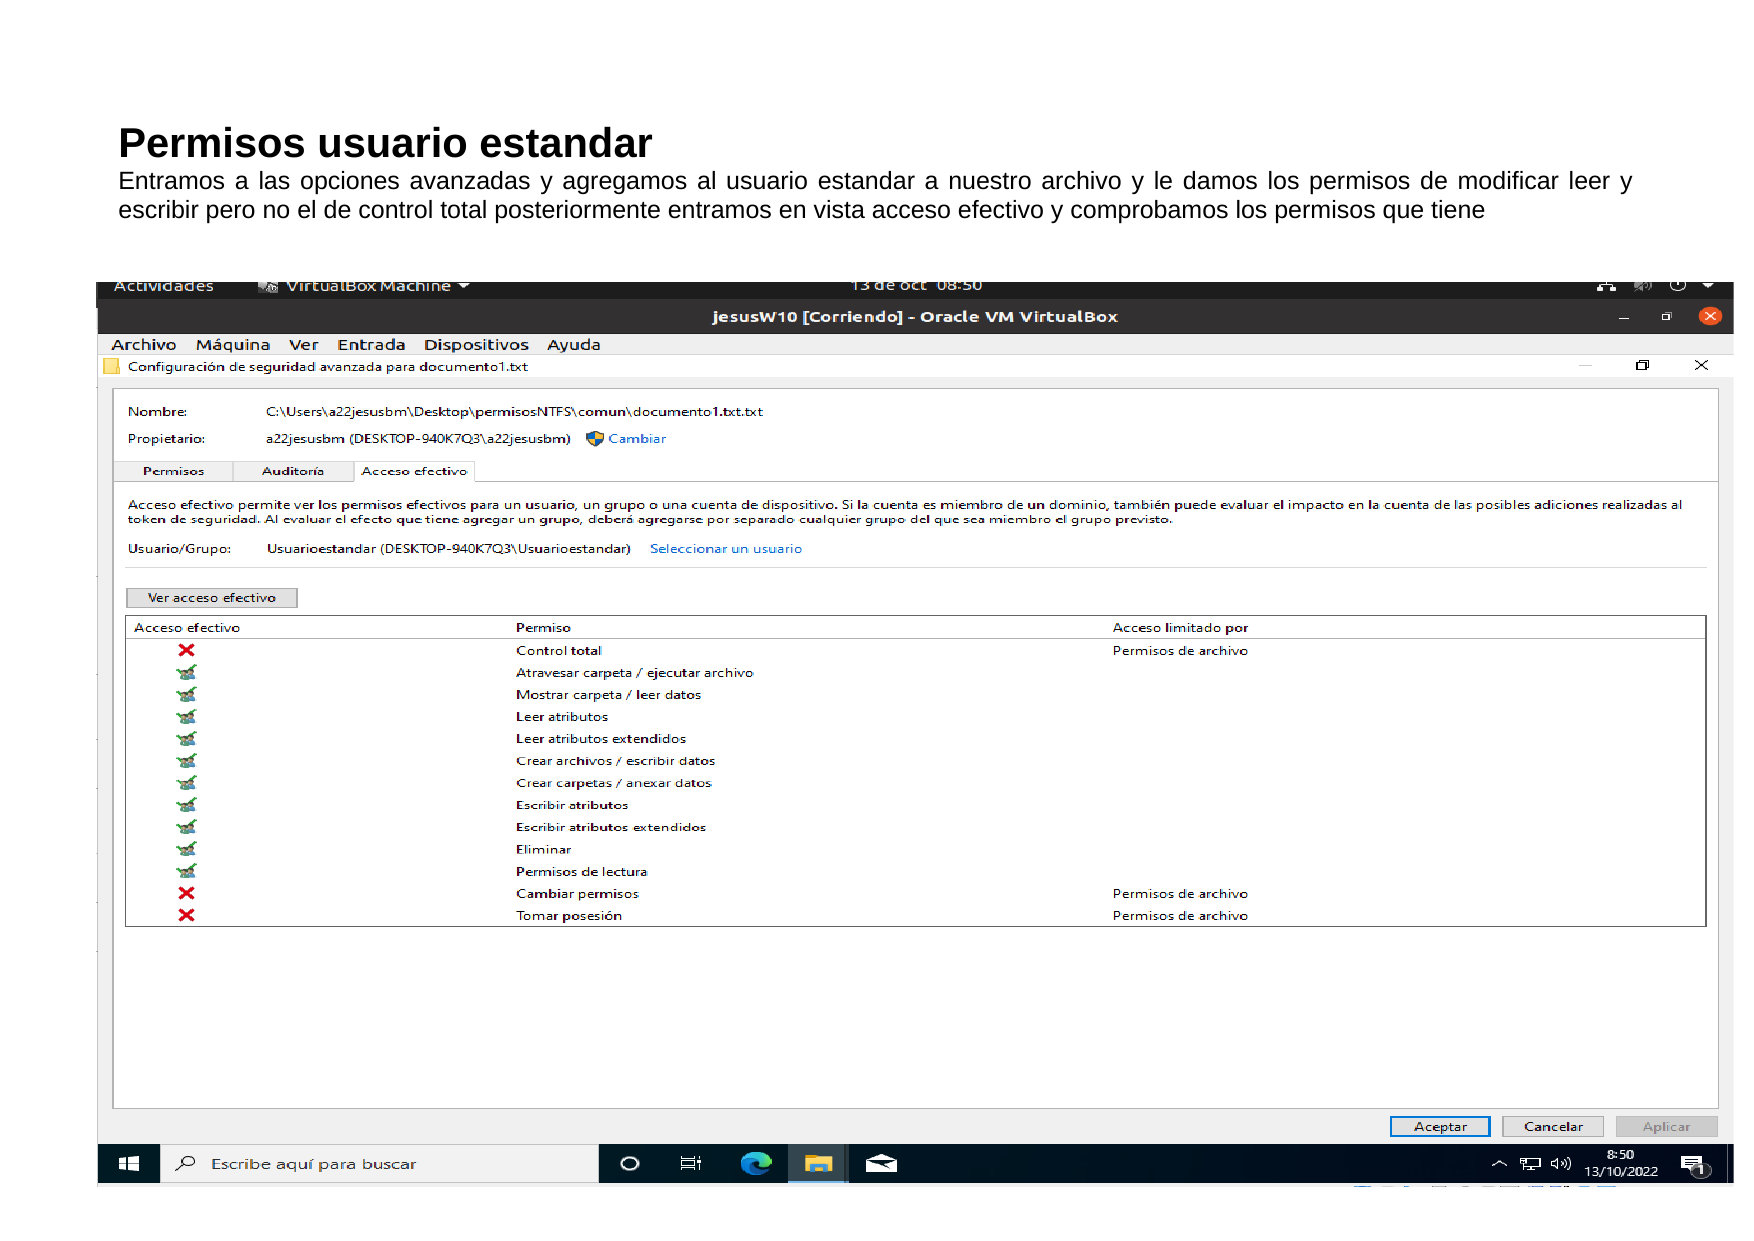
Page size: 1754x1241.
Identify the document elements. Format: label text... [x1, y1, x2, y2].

text Entramos a las opciones avanzadas y agregamos al usuario estandar a nuestro archivo y le damos los permisos de modificar leer y escribir pero no el de control total posteriormente entramos en vista acceso efectivo y comprobamos los permisos que tiene [118, 166, 1636, 223]
picture [96, 282, 1734, 1187]
text Permisos usuario estandar [118, 118, 1636, 166]
